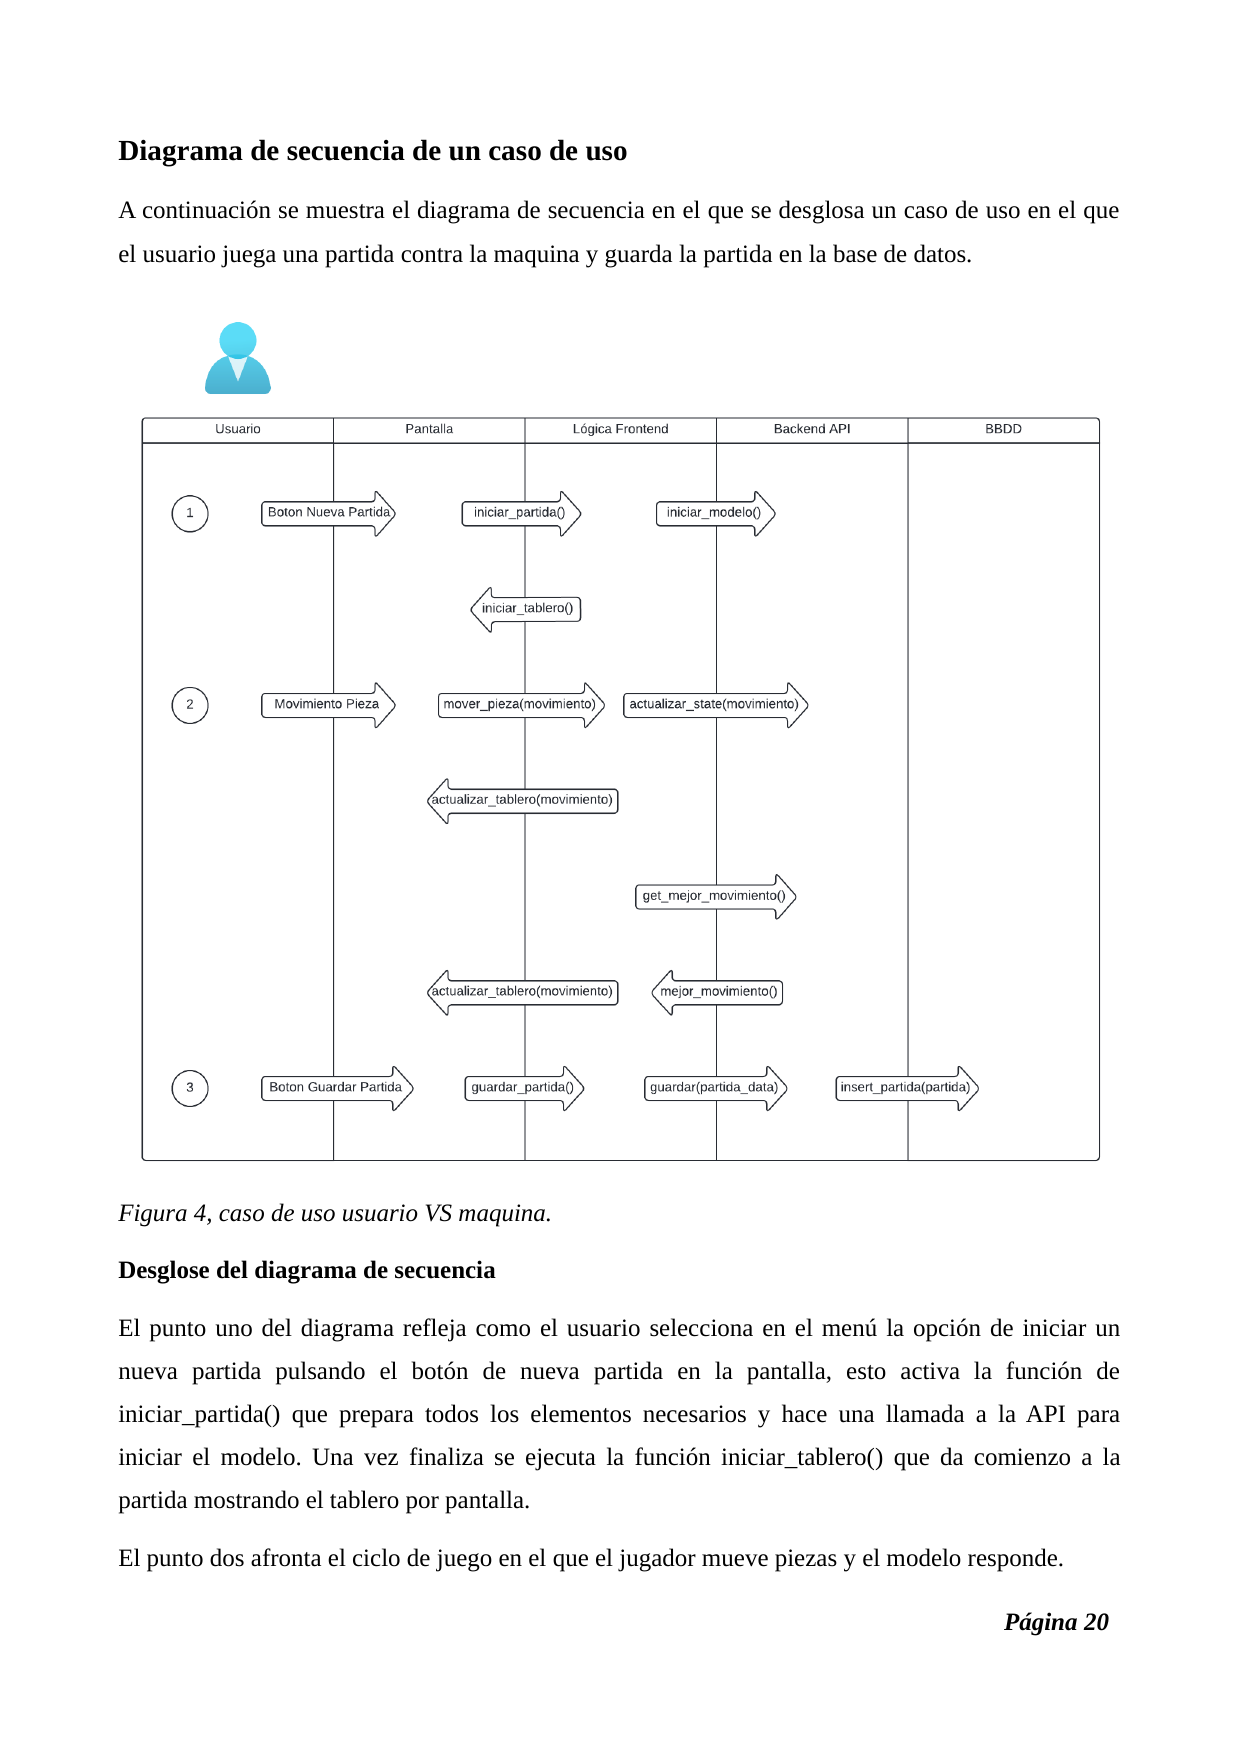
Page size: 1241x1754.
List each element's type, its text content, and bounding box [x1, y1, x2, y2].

subtitle Diagrama de secuencia de un caso de uso [118, 133, 1122, 166]
text El punto dos afronta el ciclo de juego en el que el jugador mueve piezas y el modelo responde. [118, 1543, 1122, 1572]
text Desglose del diagrama de secuencia [118, 1255, 1122, 1284]
picture [118, 298, 1123, 1184]
text El punto uno del diagrama refleja como el usuario selecciona en el menú la opción de iniciar un nueva partida pulsando el botón de nueva partida en la pantalla, esto activa la función de iniciar_partida() que prepara todos los elementos necesarios y hace una llamada a la API para iniciar el modelo. Una vez finaliza se ejecuta la función iniciar_tablero() que da comienzo a la partida mostrando el tablero por pantalla. [118, 1313, 1122, 1514]
text A continuación se muestra el diagrama de secuencia en el que se desglosa un caso de uso en el que el usuario juega una partida contra la maquina y guarda la partida en la base de datos. [118, 196, 1122, 267]
text Figura 4, caso de uso usuario VS maquina. [118, 1184, 1122, 1226]
